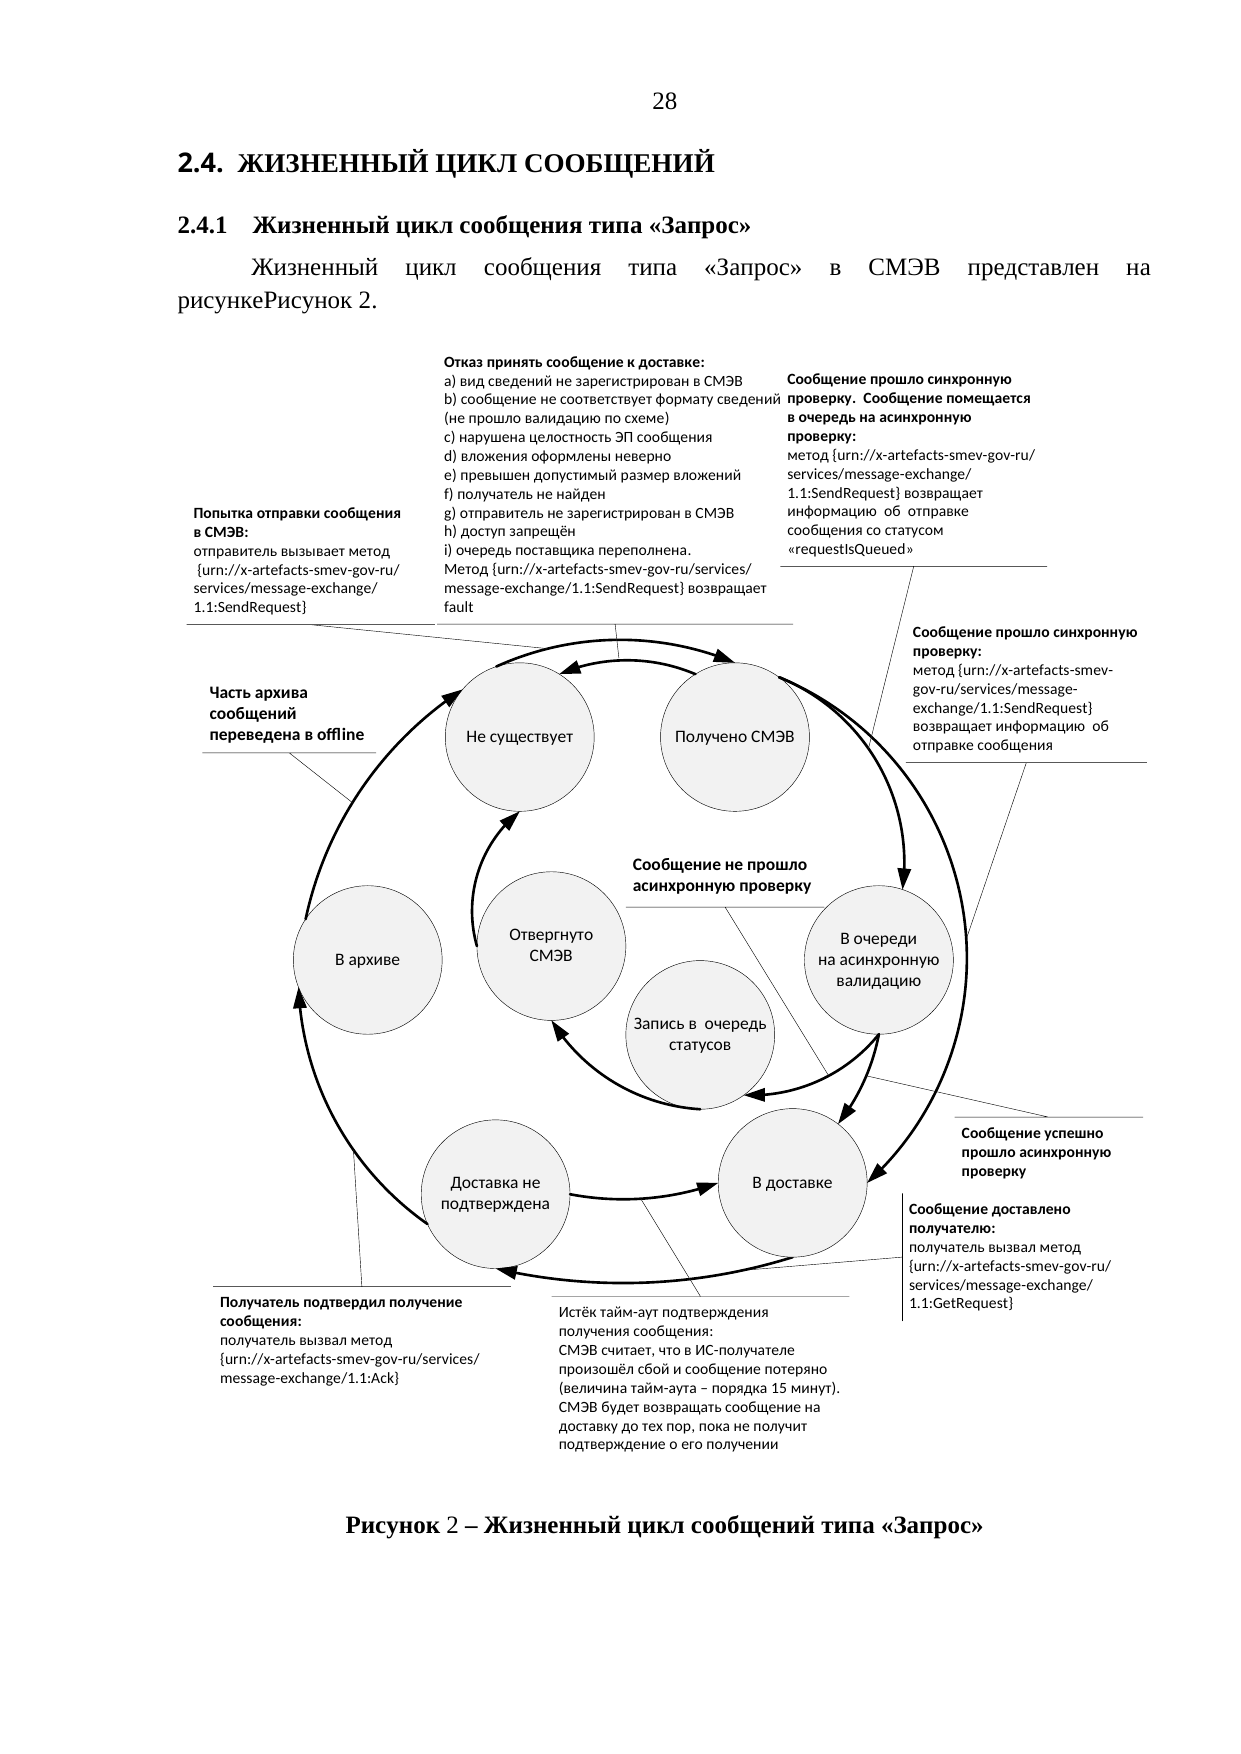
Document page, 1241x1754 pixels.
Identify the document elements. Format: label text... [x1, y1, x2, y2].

text Жизненный цикл сообщения типа «Запрос» в СМЭВ представлен на рисункеРисунок 2. [177, 252, 1152, 313]
subtitle Жизненный цикл сообщения типа «Запрос» [177, 211, 1152, 239]
subtitle Жизненный цикл сообщений [177, 143, 1152, 180]
text Рисунок 2 – Жизненный цикл сообщений типа «Запрос» [177, 1510, 1152, 1572]
